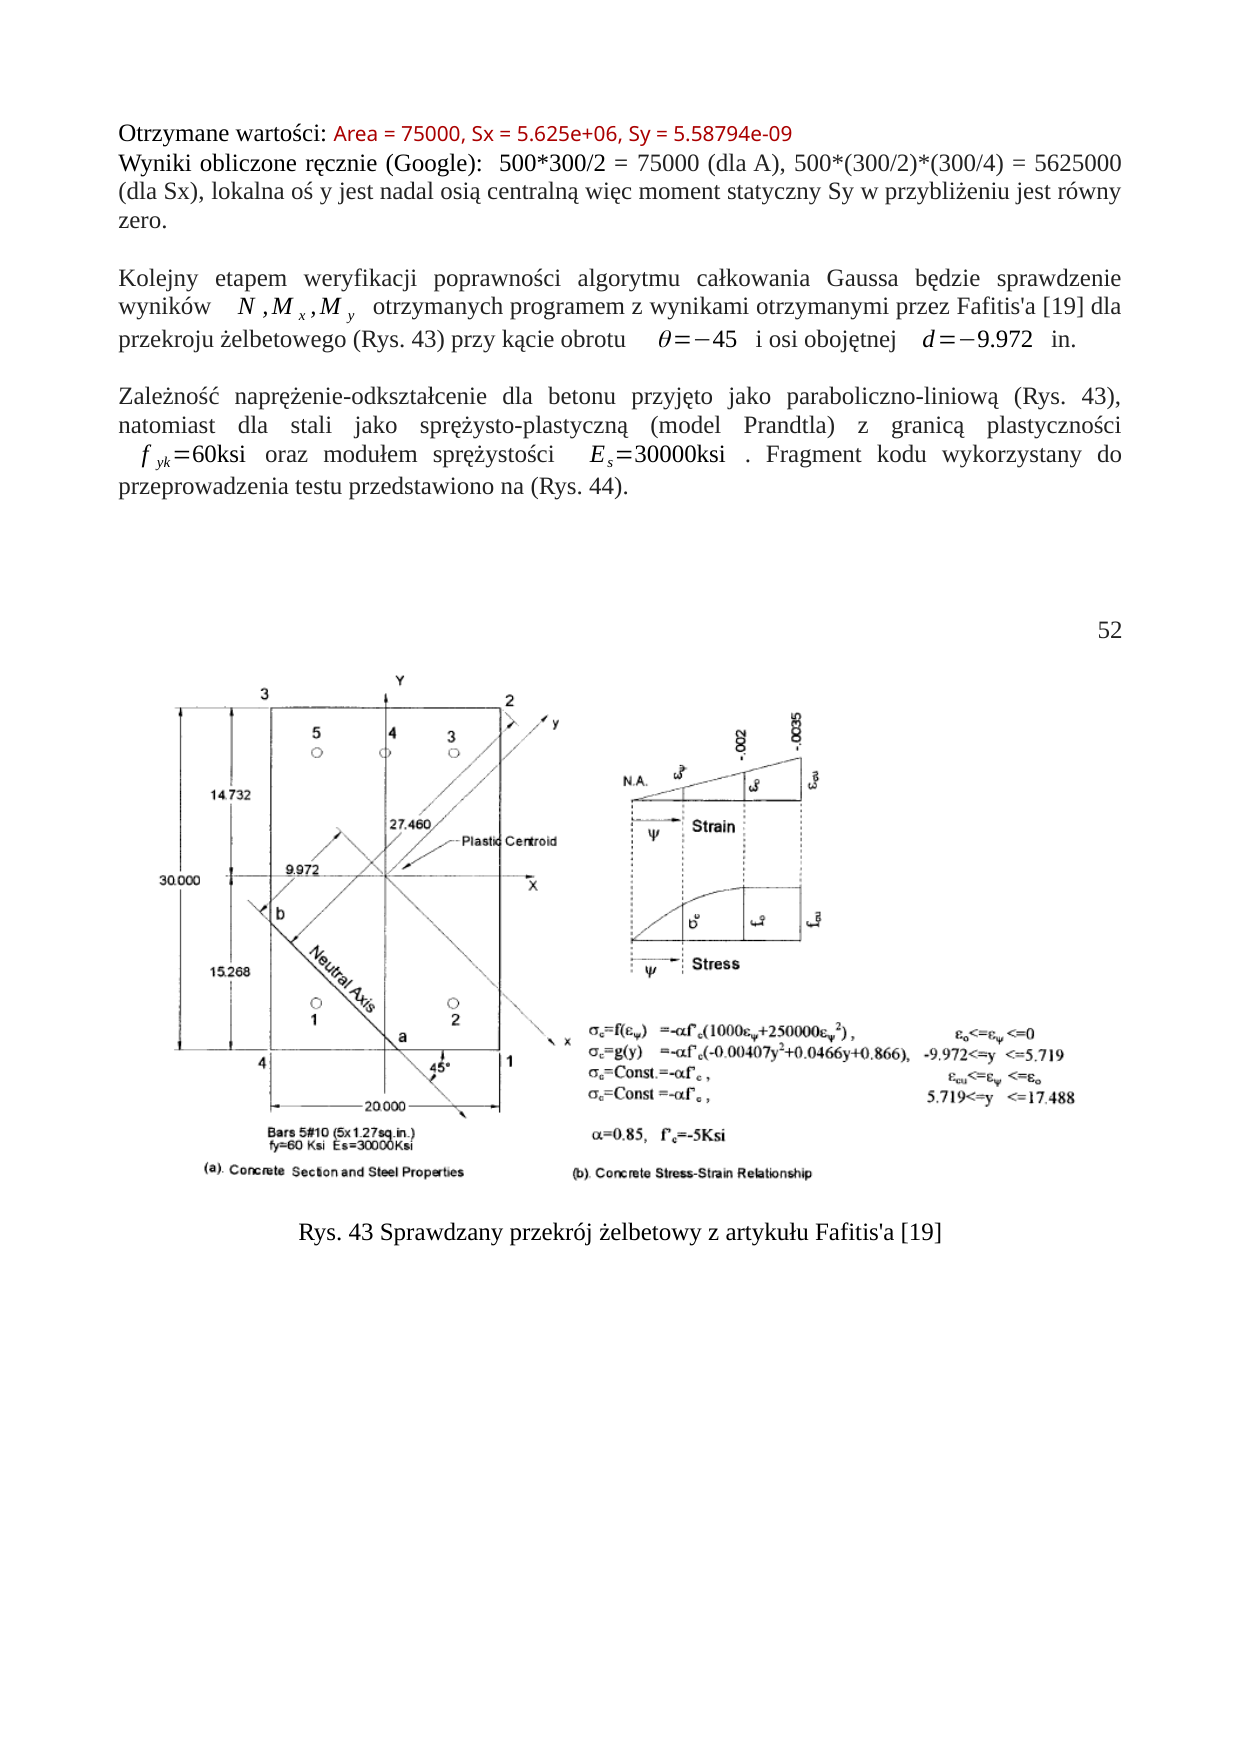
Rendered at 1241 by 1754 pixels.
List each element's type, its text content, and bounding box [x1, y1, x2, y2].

text Wyniki obliczone ręcznie (Google): 500*300/2 = 75000 (dla A), 500*(300/2)*(300/4) = 5625000 (dla Sx), lokalna oś y jest nadal osią centralną więc moment statyczny Sy w przybliżeniu jest równy zero. [118, 148, 1122, 234]
picture [147, 664, 1108, 1189]
text Rys. 43 Sprawdzany przekrój żelbetowy z artykułu Fafitis'a [19] [118, 1217, 1122, 1246]
text Otrzymane wartości: Area = 75000, Sx = 5.625e+06, Sy = 5.58794e-09 [118, 118, 1122, 148]
text 51 [118, 615, 1122, 644]
text Kolejny etapem weryfikacji poprawności algorytmu całkowania Gaussa będzie sprawdzenie wyników otrzymanych programem z wynikami otrzymanymi przez Fafitis'a [19] dla przekroju żelbetowego (Rys. 43) przy kącie obrotu i osi obojętnej in. [118, 263, 1122, 352]
text Zależność naprężenie-odkształcenie dla betonu przyjęto jako paraboliczno-liniową (Rys. 43), natomiast dla stali jako sprężysto-plastyczną (model Prandtla) z granicą plastyczności oraz modułem sprężystości . Fragment kodu wykorzystany do przeprowadzenia testu przedstawiono na (Rys. 44). [118, 381, 1122, 500]
